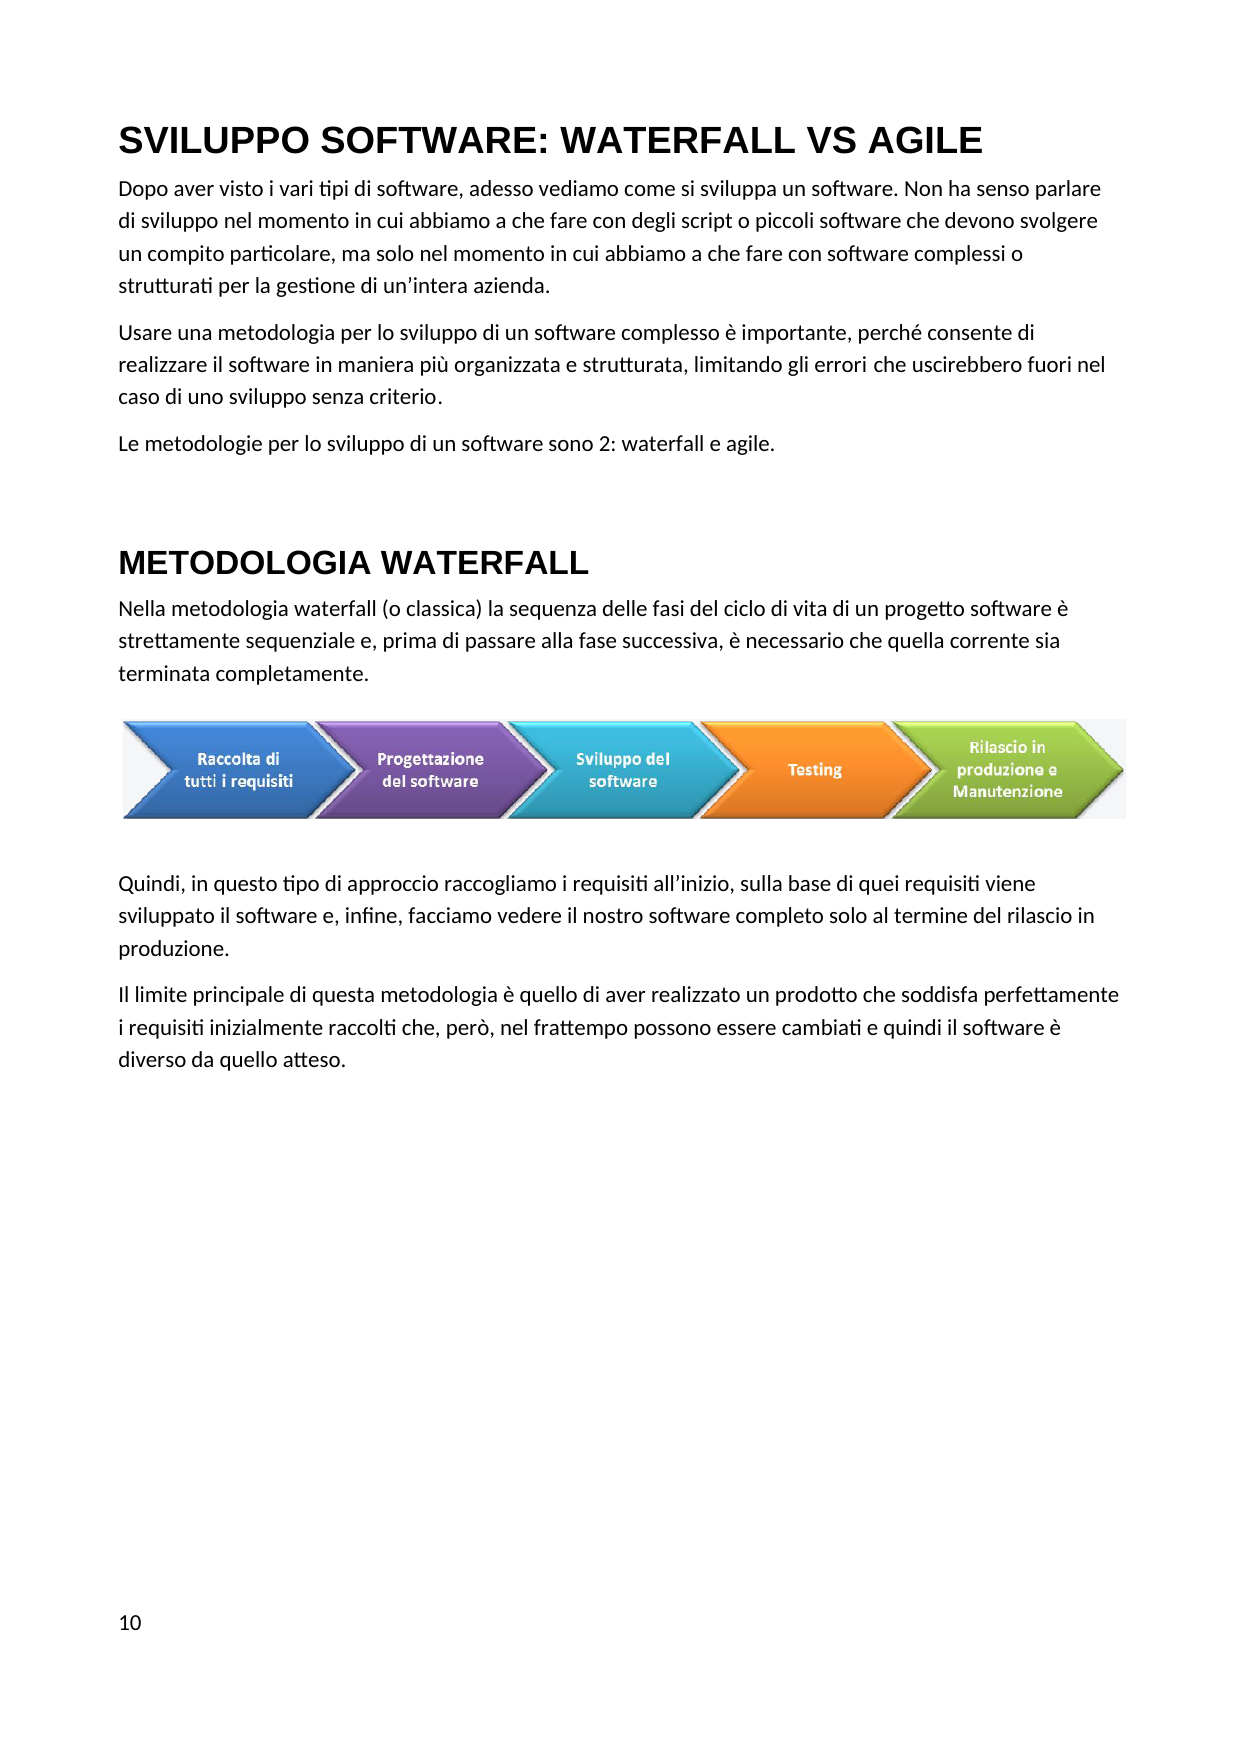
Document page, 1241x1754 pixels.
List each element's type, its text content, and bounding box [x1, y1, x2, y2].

text Quindi, in questo tipo di approccio raccogliamo i requisiti all’inizio, sulla base di quei requisiti viene sviluppato il software e, infine, facciamo vedere il nostro software completo solo al termine del rilascio in produzione. [118, 869, 1122, 962]
subtitle METODOLOGIA WATERFALL [118, 543, 1122, 582]
picture [122, 719, 1127, 819]
text Nella metodologia waterfall (o classica) la sequenza delle fasi del ciclo di vita di un progetto software è strettamente sequenziale e, prima di passare alla fase successiva, è necessario che quella corrente sia terminata completamente. [118, 594, 1122, 687]
text Le metodologie per lo sviluppo di un software sono 2: waterfall e agile. [118, 429, 1122, 457]
text Usare una metodologia per lo sviluppo di un software complesso è importante, perché consente di realizzare il software in maniera più organizzata e strutturata, limitando gli errori che uscirebbero fuori nel caso di uno sviluppo senza criterio. [118, 318, 1122, 410]
text Dopo aver visto i vari tipi di software, adesso vediamo come si sviluppa un software. Non ha senso parlare di sviluppo nel momento in cui abbiamo a che fare con degli script o piccoli software che devono svolgere un compito particolare, ma solo nel momento in cui abbiamo a che fare con software complessi o strutturati per la gestione di un’intera azienda. [118, 174, 1122, 299]
text Il limite principale di questa metodologia è quello di aver realizzato un prodotto che soddisfa perfettamente i requisiti inizialmente raccolti che, però, nel frattempo possono essere cambiati e quindi il software è diverso da quello atteso. [118, 980, 1122, 1073]
subtitle SVILUPPO SOFTWARE: WATERFALL VS AGILE [118, 118, 1122, 162]
